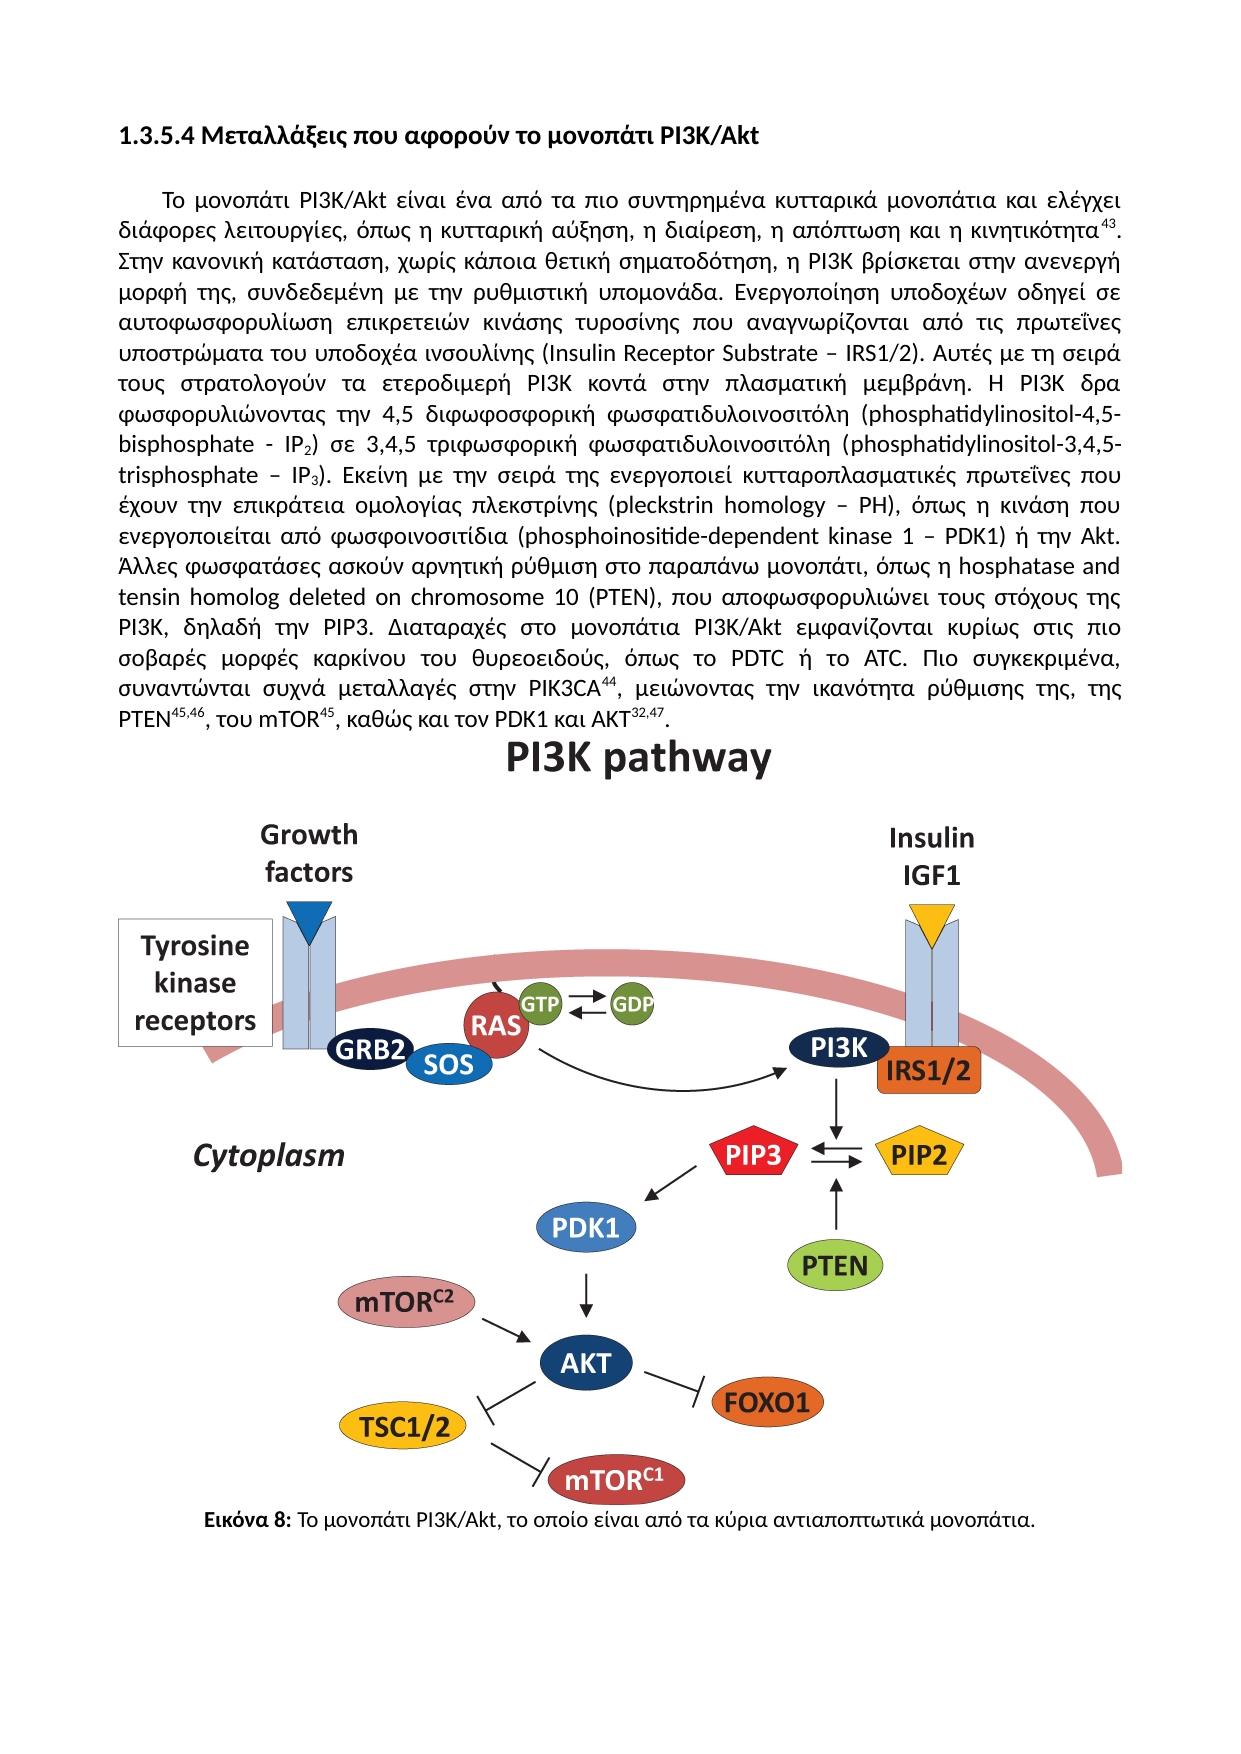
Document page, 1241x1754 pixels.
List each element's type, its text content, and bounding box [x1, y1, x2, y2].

subtitle 1.3.5.4 Μεταλλάξεις που αφορούν το μονοπάτι PI3K/Akt [118, 118, 1122, 151]
text Το μονοπάτι PI3K/Akt είναι ένα από τα πιο συντηρημένα κυτταρικά μονοπάτια και ελέγχει διάφορες λειτουργίες, όπως η κυτταρική αύξηση, η διαίρεση, η απόπτωση και η κινητικότητα43. Στην κανονική κατάσταση, χωρίς κάποια θετική σηματοδότηση, η PI3K βρίσκεται στην ανενεργή μορφή της, συνδεδεμένη με την ρυθμιστική υπομονάδα. Ενεργοποίηση υποδοχέων οδηγεί σε αυτοφωσφορυλίωση επικρετειών κινάσης τυροσίνης που αναγνωρίζονται από τις πρωτεΐνες υποστρώματα του υποδοχέα ινσουλίνης (Insulin Receptor Substrate – IRS1/2). Αυτές με τη σειρά τους στρατολογούν τα ετεροδιμερή PI3K κοντά στην πλασματική μεμβράνη. Η PI3K δρα φωσφορυλιώνοντας την 4,5 διφωφοσφορική φωσφατιδυλοινοσιτόλη (phosphatidylinositol-4,5-bisphosphate - IP2) σε 3,4,5 τριφωσφορική φωσφατιδυλοινοσιτόλη (phosphatidylinositol-3,4,5-trisphosphate – IP3). Εκείνη με την σειρά της ενεργοποιεί κυτταροπλασματικές πρωτεΐνες που έχουν την επικράτεια ομολογίας πλεκστρίνης (pleckstrin homology – PH), όπως η κινάση που ενεργοποιείται από φωσφοινοσιτίδια (phosphoinositide-dependent kinase 1 – PDK1) ή την Akt. Άλλες φωσφατάσες ασκούν αρνητική ρύθμιση στο παραπάνω μονοπάτι, όπως η hosphatase and tensin homolog deleted on chromosome 10 (PTEN), που αποφωσφορυλιώνει τους στόχους της PI3K, δηλαδή την PIP3. Διαταραχές στο μονοπάτια PI3K/Akt εμφανίζονται κυρίως στις πιο σοβαρές μορφές καρκίνου του θυρεοειδούς, όπως το PDTC ή το ATC. Πιο συγκεκριμένα, συναντώνται συχνά μεταλλαγές στην PIK3CA44, μειώνοντας την ικανότητα ρύθμισης της, της PTEN45,46, του mTOR45, καθώς και τον PDK1 και AKT32,47. [118, 184, 1122, 733]
text Εικόνα 8: Το μονοπάτι PI3K/Akt, το οποίο είναι από τα κύρια αντιαποπτωτικά μονοπάτια. [118, 1505, 1122, 1533]
picture [118, 733, 1123, 1505]
